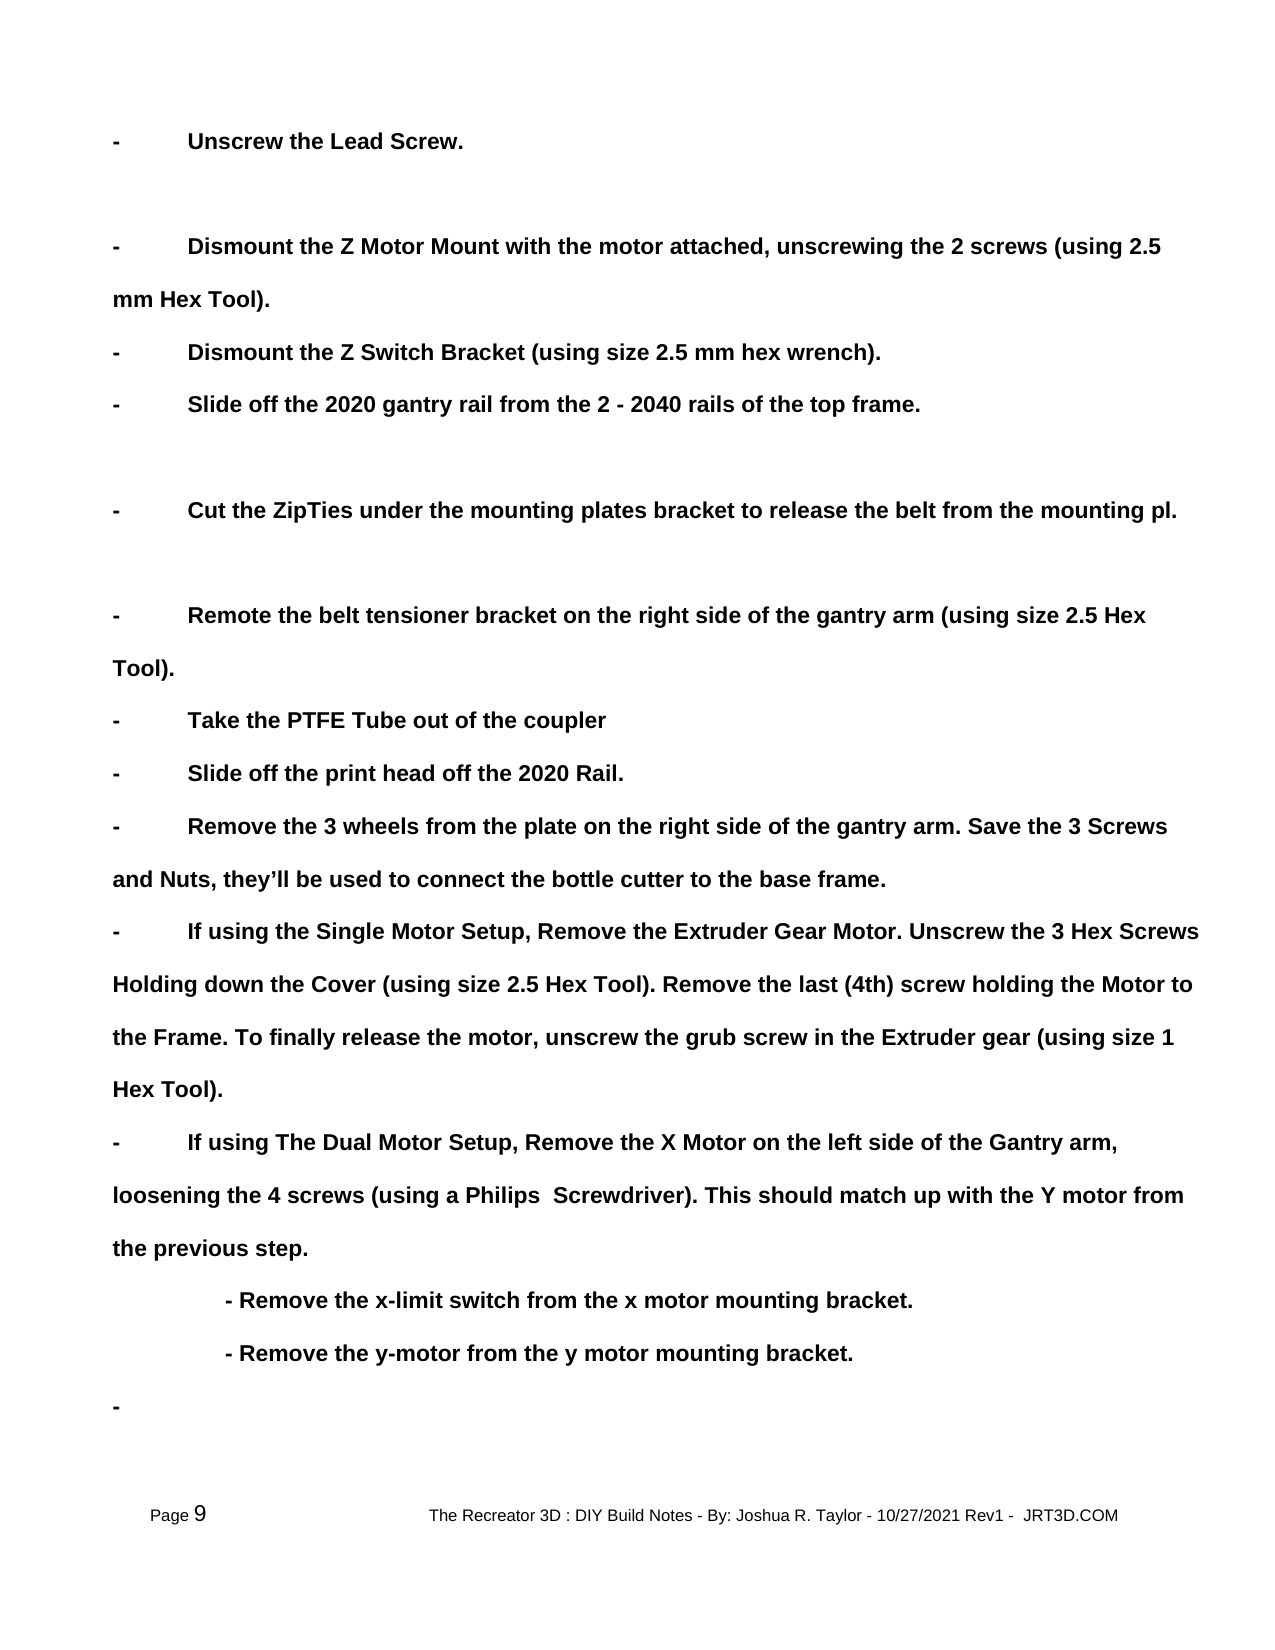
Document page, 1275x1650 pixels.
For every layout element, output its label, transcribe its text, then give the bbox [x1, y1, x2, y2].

text - Unscrew the Lead Screw. [112, 128, 1200, 154]
text - Cut the ZipTies under the mounting plates bracket to release the belt from the mounting pl. [112, 497, 1200, 523]
text - [112, 1393, 1200, 1419]
text - Remove the y-motor from the y motor mounting bracket. [112, 1340, 1200, 1366]
text - Remote the belt tensioner bracket on the right side of the gantry arm (using size 2.5 Hex Tool). [112, 602, 1200, 681]
text - Remove the 3 wheels from the plate on the right side of the gantry arm. Save the 3 Screws and Nuts, they’ll be used to connect the bottle cutter to the base frame. [112, 813, 1200, 892]
text - Dismount the Z Motor Mount with the motor attached, unscrewing the 2 screws (using 2.5 mm Hex Tool). [112, 233, 1200, 312]
text - Take the PTFE Tube out of the coupler [112, 707, 1200, 734]
text - Remove the x-limit switch from the x motor mounting bracket. [112, 1287, 1200, 1314]
text - Slide off the 2020 gantry rail from the 2 - 2040 rails of the top frame. [112, 391, 1200, 418]
text - Dismount the Z Switch Bracket (using size 2.5 mm hex wrench). [112, 338, 1200, 365]
text - Slide off the print head off the 2020 Rail. [112, 760, 1200, 787]
text - If using the Single Motor Setup, Remove the Extruder Gear Motor. Unscrew the 3 Hex Screws Holding down the Cover (using size 2.5 Hex Tool). Remove the last (4th) screw holding the Motor to the Frame. To finally release the motor, unscrew the grub screw in the Extruder gear (using size 1 Hex Tool). [112, 918, 1200, 1103]
text - If using The Dual Motor Setup, Remove the X Motor on the left side of the Gantry arm, loosening the 4 screws (using a Philips Screwdriver). This should match up with the Y motor from the previous step. [112, 1129, 1200, 1261]
